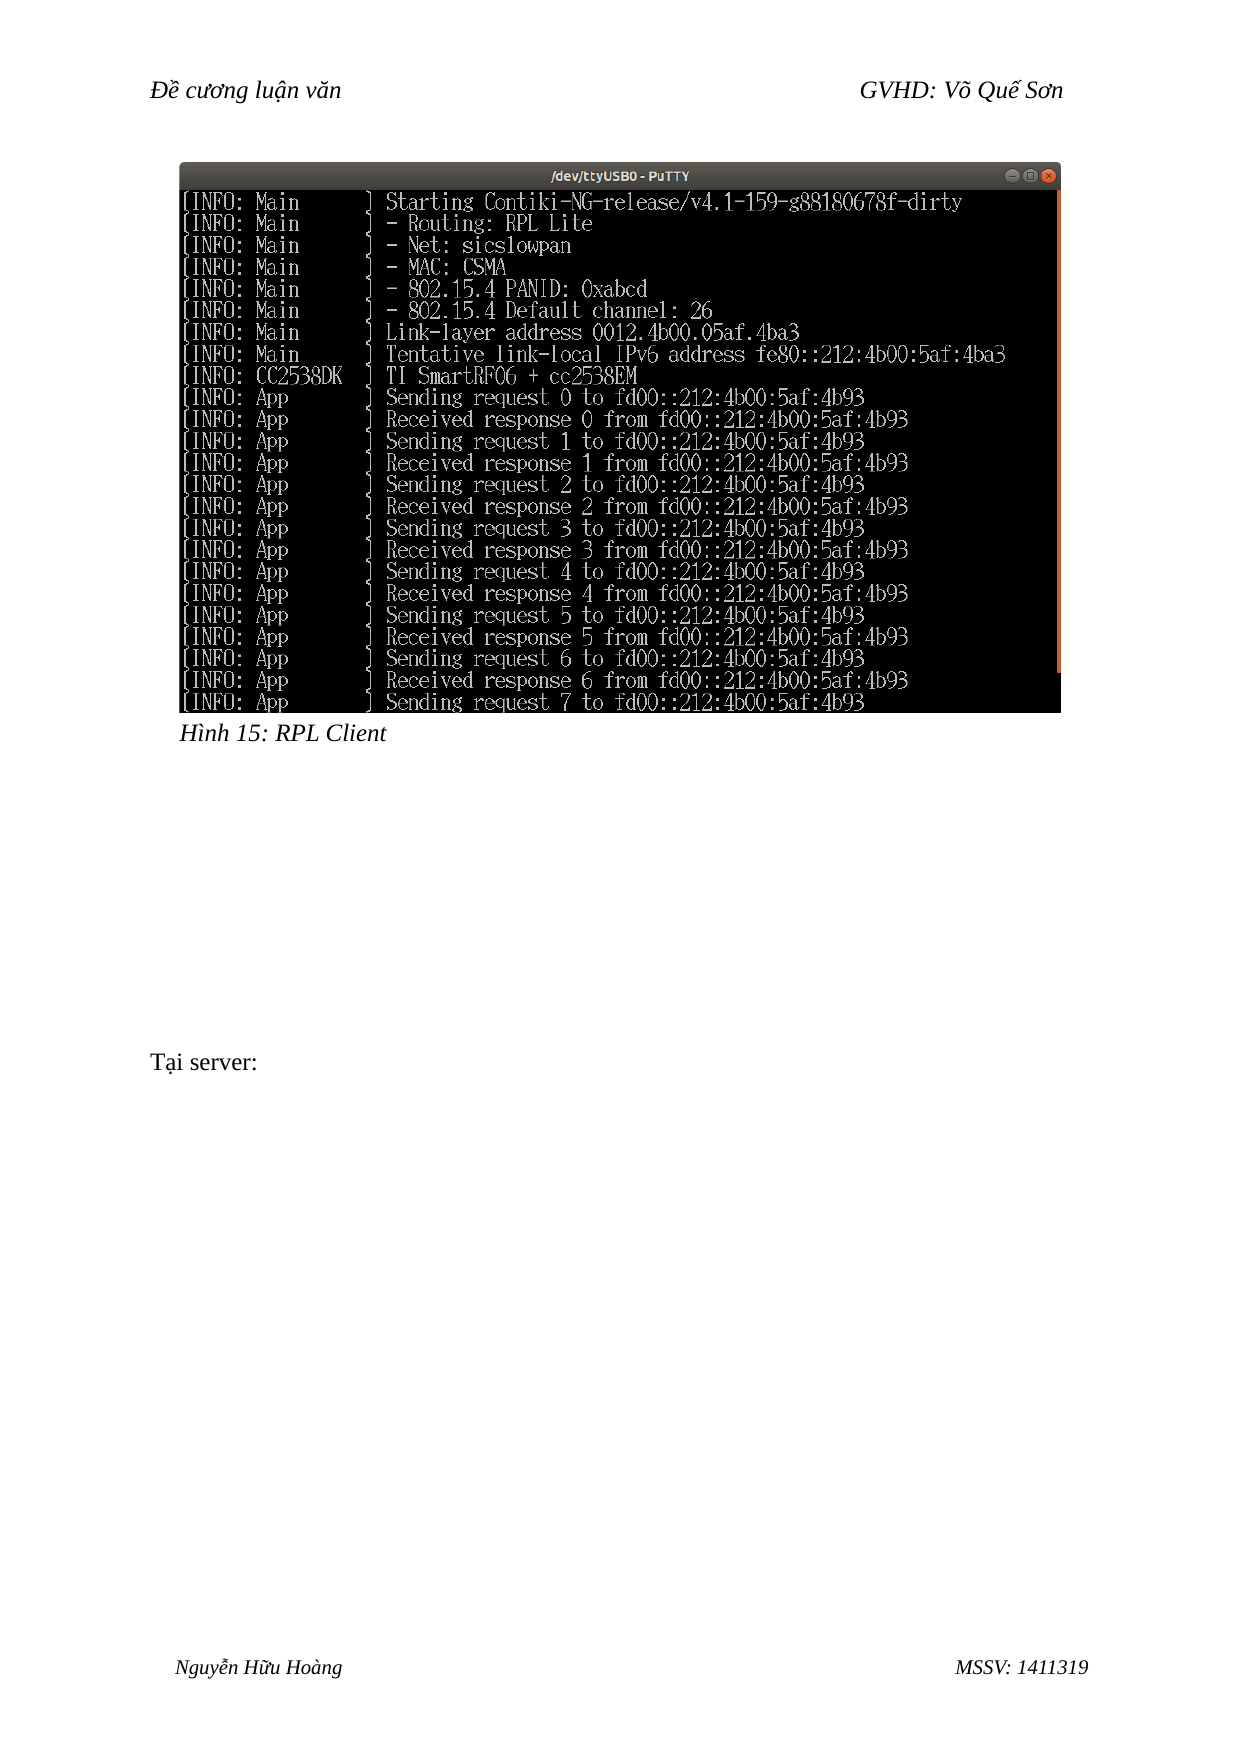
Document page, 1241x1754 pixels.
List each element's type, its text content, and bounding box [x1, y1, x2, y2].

text Hình 15: RPL Client [179, 713, 1061, 747]
text Tại server: [150, 1047, 1090, 1076]
picture [179, 162, 1061, 713]
